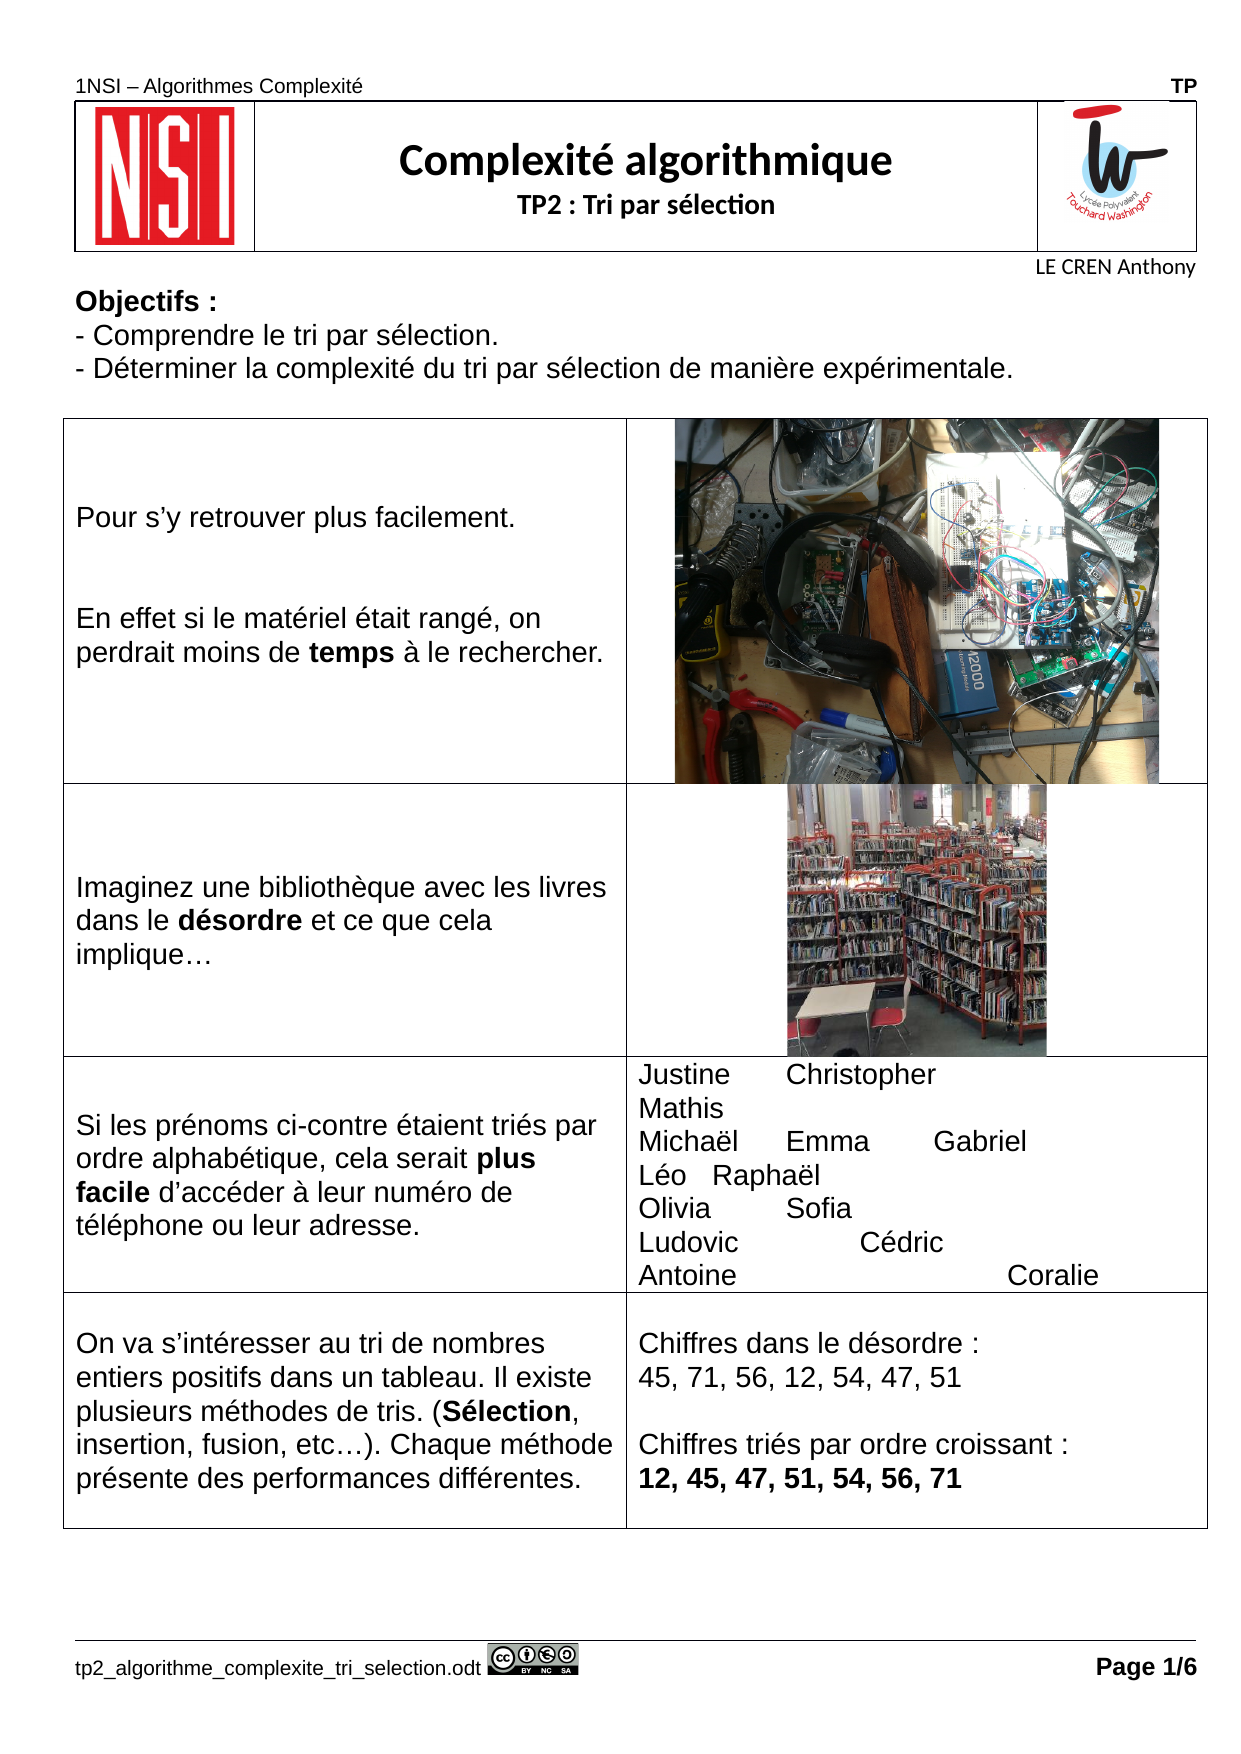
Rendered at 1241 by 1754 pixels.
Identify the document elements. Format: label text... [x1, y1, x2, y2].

table_cell [1047, 784, 1207, 1056]
table_cell [627, 784, 787, 1056]
picture [487, 1643, 579, 1675]
text LE CREN Anthony [75, 252, 1196, 280]
table_cell Imaginez une bibliothèque avec les livres dans le désordre et ce que cela implique… [64, 784, 626, 1056]
table_header [76, 102, 254, 251]
table_header [1160, 419, 1207, 783]
table_cell Chiffres dans le désordre : 45, 71, 56, 12, 54, 47, 51 Chiffres triés par ordre croissant : 12, 45, 47, 51, 54, 56, 71 [627, 1293, 1207, 1528]
picture [1064, 101, 1170, 223]
text - Comprendre le tri par sélection. [75, 317, 1196, 351]
table_header Pour s’y retrouver plus facilement. En effet si le matériel était rangé, on perdrait moins de temps à le rechercher. [64, 419, 626, 783]
table_header [627, 419, 674, 783]
table_header [1038, 102, 1196, 251]
table_cell Si les prénoms ci-contre étaient triés par ordre alphabétique, cela serait plus facile d’accéder à leur numéro de téléphone ou leur adresse. [64, 1057, 626, 1292]
text - Déterminer la complexité du tri par sélection de manière expérimentale. [75, 351, 1196, 384]
table_cell On va s’intéresser au tri de nombres entiers positifs dans un tableau. Il existe plusieurs méthodes de tris. (Sélection, insertion, fusion, etc…). Chaque méthode présente des performances différentes. [64, 1293, 626, 1528]
table_header Complexité algorithmique TP2 : Tri par sélection [255, 102, 1037, 251]
text Objectifs : [75, 284, 1196, 317]
table_cell Justine Christopher Mathis Michaël Emma Gabriel Léo Raphaël Olivia Sofia Ludovic Cédric Antoine Coralie [627, 1057, 1207, 1292]
